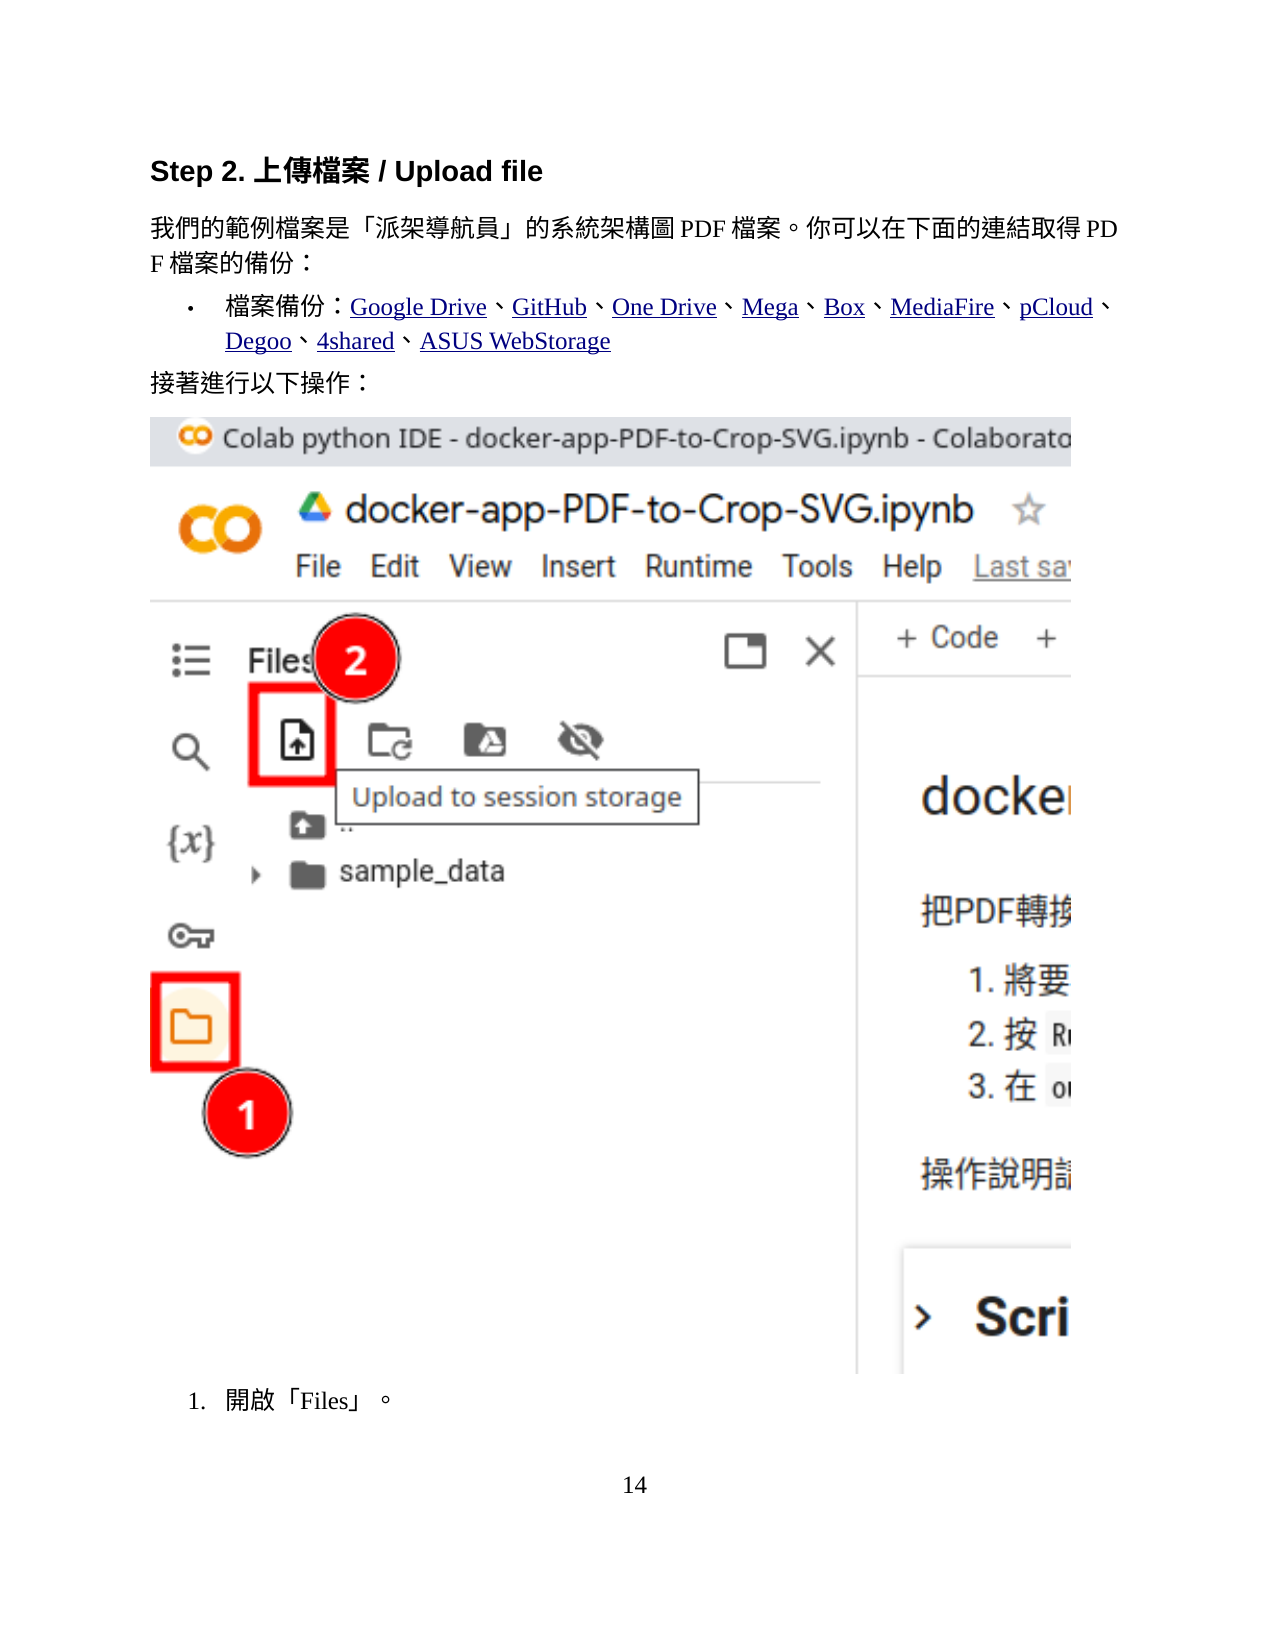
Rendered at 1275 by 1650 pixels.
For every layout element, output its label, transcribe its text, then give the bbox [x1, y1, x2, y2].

list 開啟「Files」。 [187, 1382, 1125, 1417]
text 接著進行以下操作： [150, 365, 1125, 399]
text 我們的範例檔案是「派架導航員」的系統架構圖PDF檔案。你可以在下面的連結取得PDF檔案的備份： [150, 211, 1125, 279]
list 檔案備份：Google Drive、GitHub、One Drive、Mega、Box、MediaFire、pCloud、Degoo、4shared、ASUS WebStorage [187, 288, 1125, 356]
picture [150, 417, 1071, 1374]
subtitle Step 2. 上傳檔案 / Upload file [150, 150, 1125, 190]
